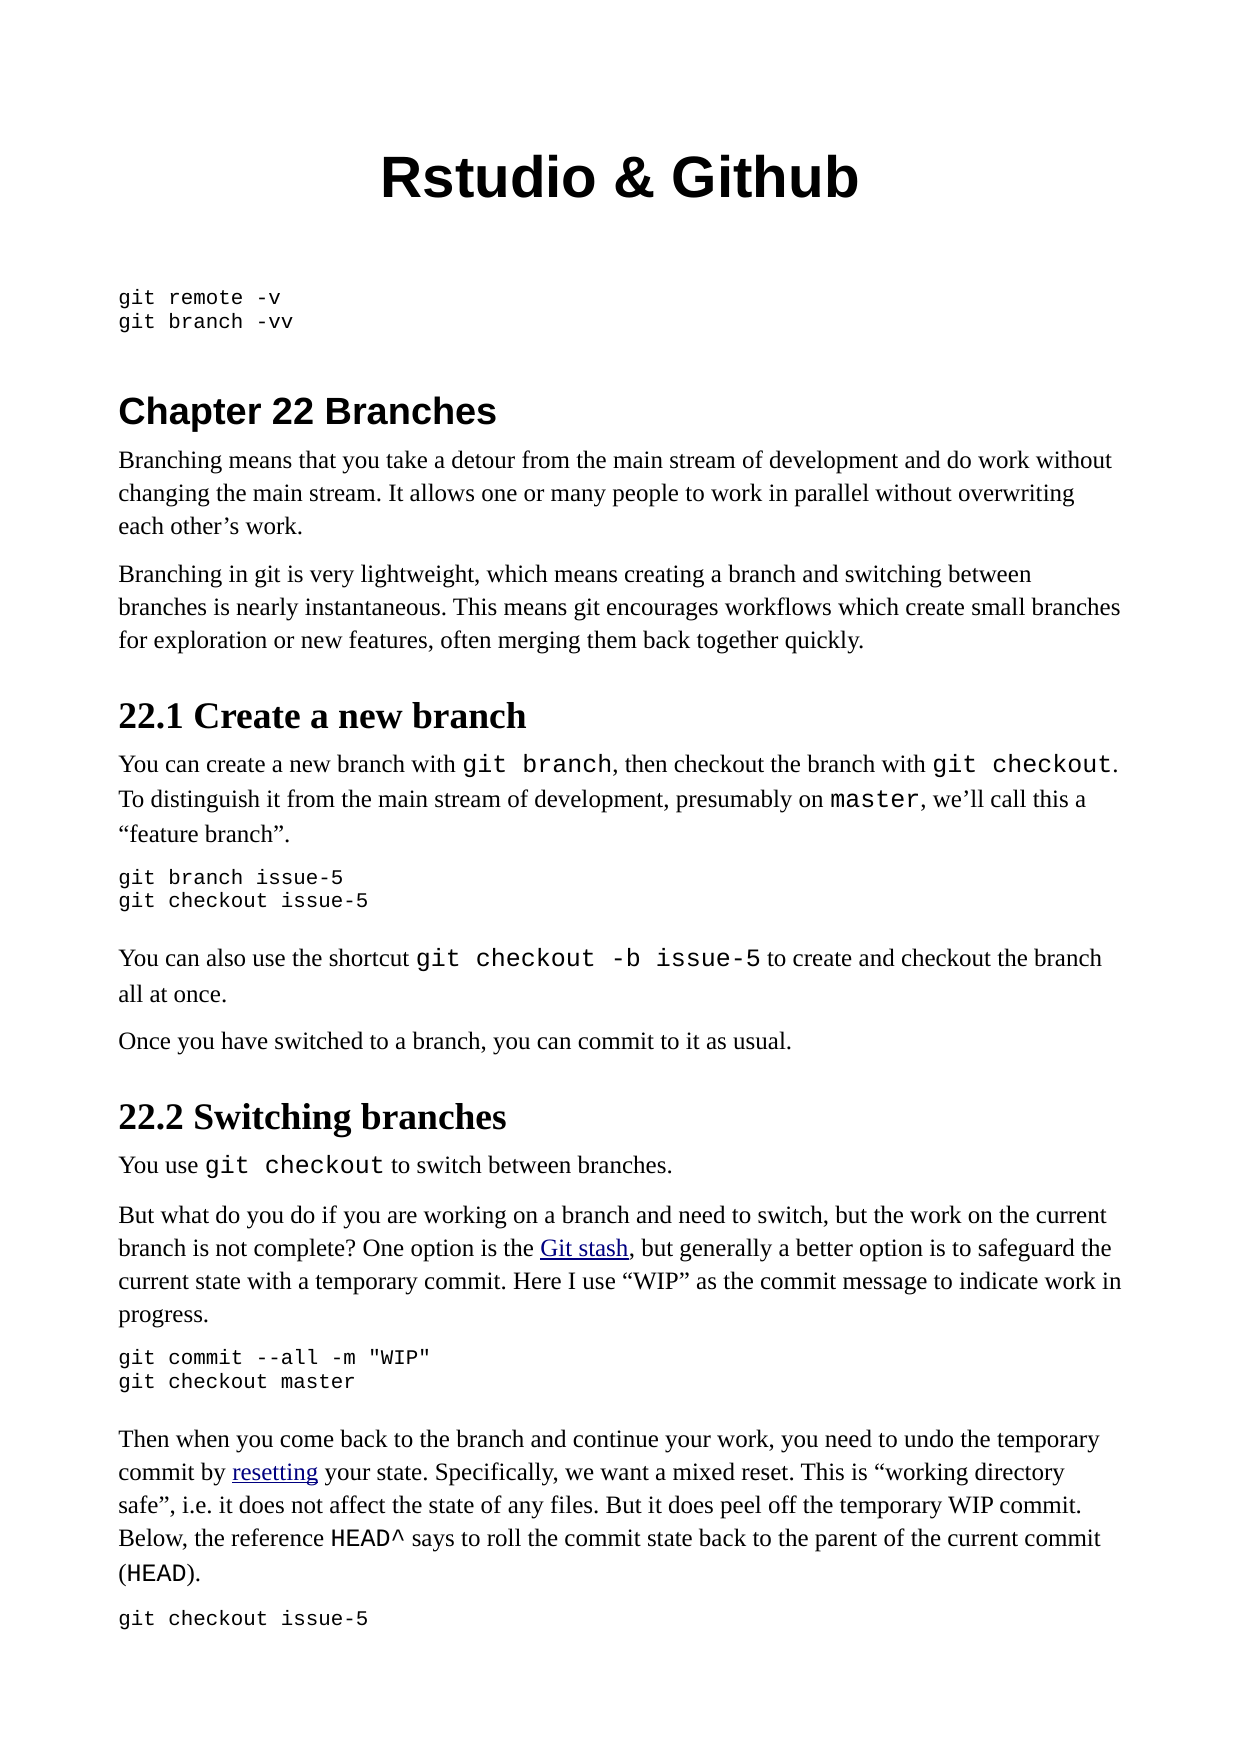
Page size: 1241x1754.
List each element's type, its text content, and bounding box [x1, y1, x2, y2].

text You can create a new branch with git branch, then checkout the branch with git checkout. To distinguish it from the main stream of development, presumably on master, we’ll call this a “feature branch”. [118, 749, 1122, 848]
text git commit --all -m "WIP" [118, 1347, 1122, 1371]
text You can also use the shortcut git checkout -b issue-5 to create and checkout the branch all at once. [118, 943, 1122, 1007]
text git checkout issue-5 [118, 890, 1122, 914]
text You use git checkout to switch between branches. [118, 1150, 1122, 1181]
text git checkout master [118, 1371, 1122, 1394]
subtitle Chapter 22 Branches [118, 389, 1122, 433]
subtitle 22.2 Switching branches [118, 1095, 1122, 1138]
text git checkout issue-5 [118, 1608, 1122, 1632]
text But what do you do if you are working on a branch and need to switch, but the work on the current branch is not complete? One option is the Git stash, but generally a better option is to safeguard the current state with a temporary commit. Here I use “WIP” as the commit message to indicate work in progress. [118, 1200, 1122, 1328]
text git branch -vv [118, 311, 1122, 334]
text Once you have switched to a branch, you can commit to it as usual. [118, 1026, 1122, 1055]
text Branching means that you take a detour from the main stream of development and do work without changing the main stream. It allows one or many people to work in parallel without overwriting each other’s work. [118, 445, 1122, 540]
text git branch issue-5 [118, 867, 1122, 890]
text Then when you come back to the branch and continue your work, you need to undo the temporary commit by resetting your state. Specifically, we want a mixed reset. This is “working directory safe”, i.e. it does not affect the state of any files. But it does peel off the temporary WIP commit. Below, the reference HEAD^ says to roll the commit state back to the parent of the current commit (HEAD). [118, 1424, 1122, 1589]
text git remote -v [118, 287, 1122, 311]
text Branching in git is very lightweight, which means creating a branch and switching between branches is nearly instantaneous. This means git encourages workflows which create small branches for exploration or new features, often merging them back together quickly. [118, 559, 1122, 654]
subtitle 22.1 Create a new branch [118, 693, 1122, 736]
